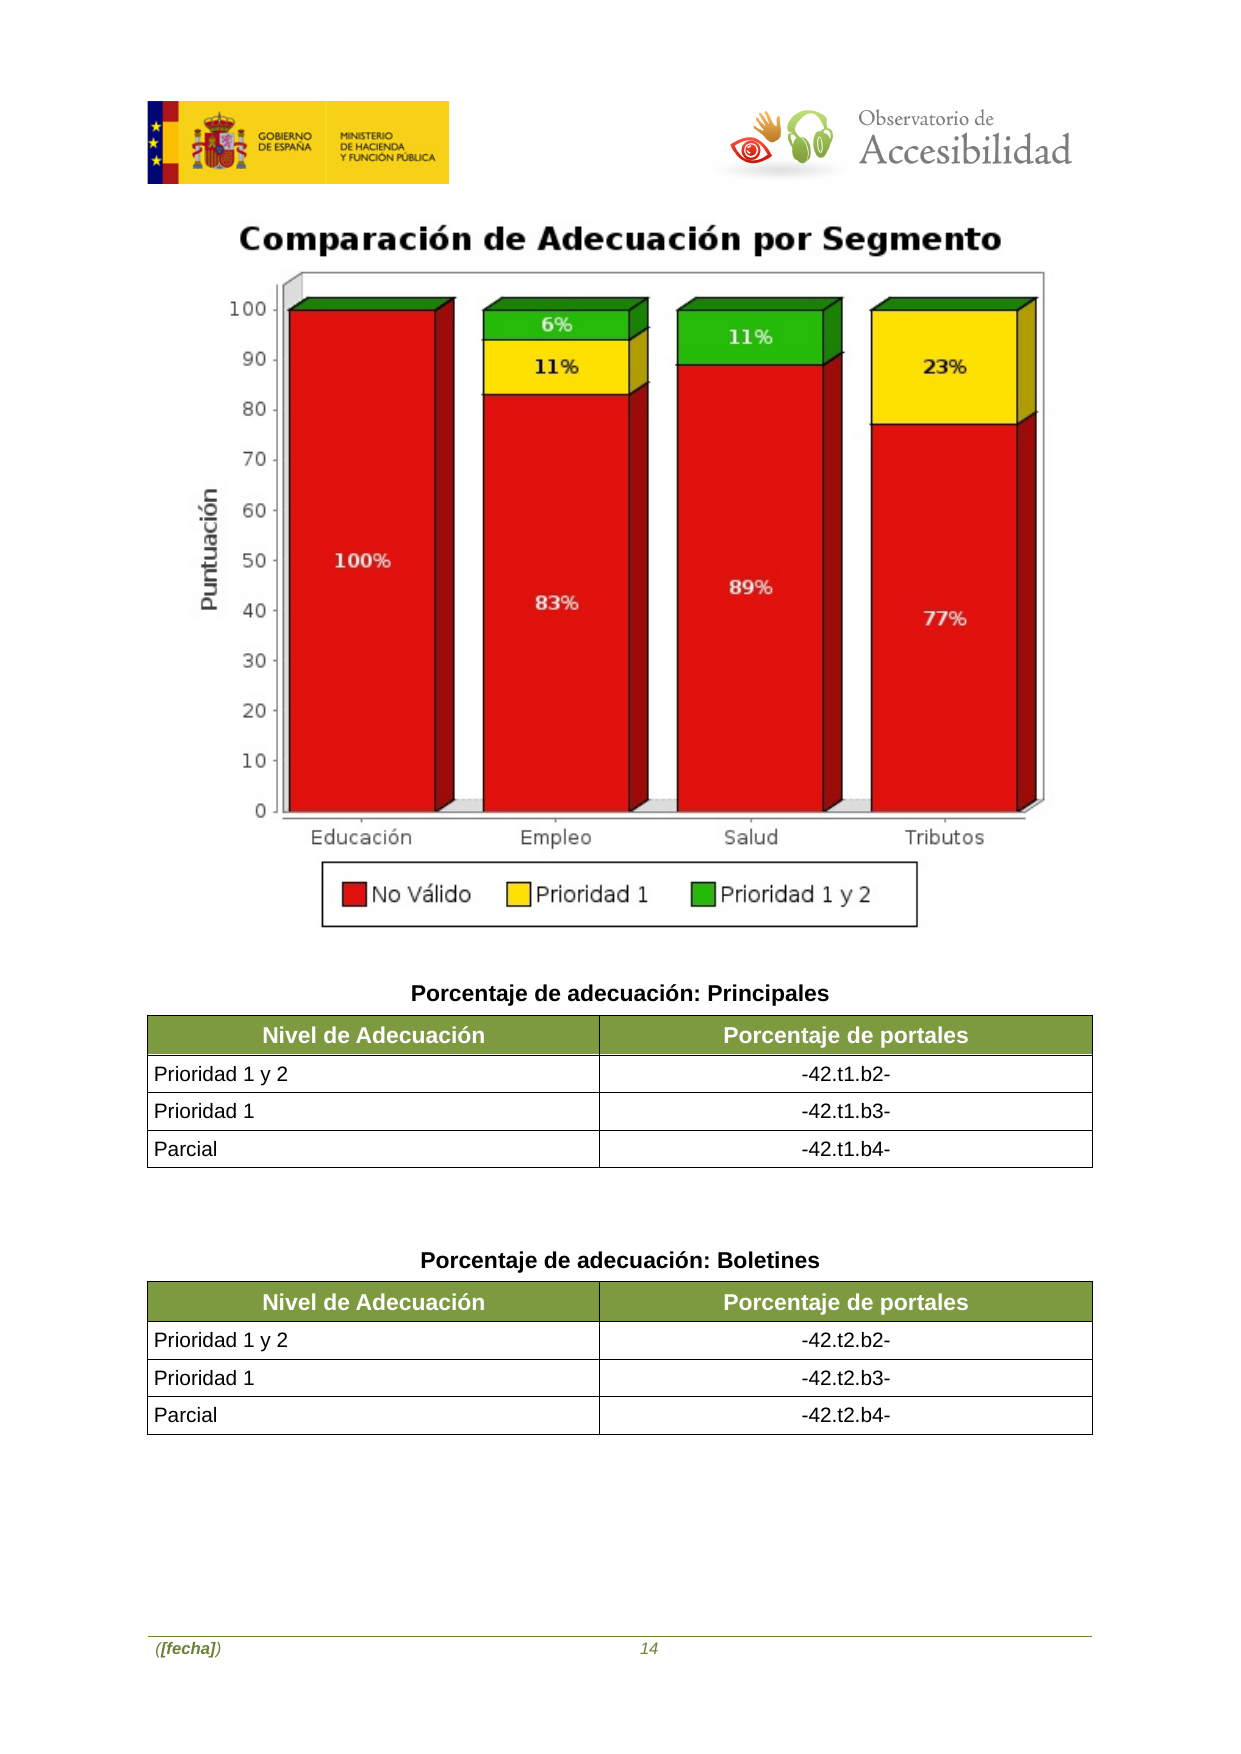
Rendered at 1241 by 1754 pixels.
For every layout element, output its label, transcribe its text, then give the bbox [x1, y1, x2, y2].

text Porcentaje de adecuación: Principales [148, 980, 1092, 1007]
text Porcentaje de adecuación: Boletines [148, 1247, 1092, 1273]
picture [710, 101, 1086, 184]
picture [147, 101, 450, 184]
table_cell -42.t1.b4- [600, 1131, 1092, 1167]
table_cell Prioridad 1 [148, 1093, 599, 1129]
table_cell -42.t2.b4- [600, 1397, 1092, 1433]
table_cell Parcial [148, 1131, 599, 1167]
table_cell -42.t2.b3- [600, 1360, 1092, 1396]
table_cell -42.t1.b2- [600, 1056, 1092, 1092]
text [1062, 220, 1092, 929]
table_cell Prioridad 1 [148, 1360, 599, 1396]
table_header Porcentaje de portales [600, 1282, 1092, 1321]
text [148, 220, 178, 929]
table_header Porcentaje de portales [600, 1016, 1092, 1054]
picture [178, 219, 1062, 929]
table_header Nivel de Adecuación [148, 1282, 599, 1321]
table_cell -42.t2.b2- [600, 1322, 1092, 1358]
table_cell Parcial [148, 1397, 599, 1433]
table_header Nivel de Adecuación [148, 1016, 599, 1054]
table_cell Prioridad 1 y 2 [148, 1056, 599, 1092]
table_cell -42.t1.b3- [600, 1093, 1092, 1129]
table_cell Prioridad 1 y 2 [148, 1322, 599, 1358]
